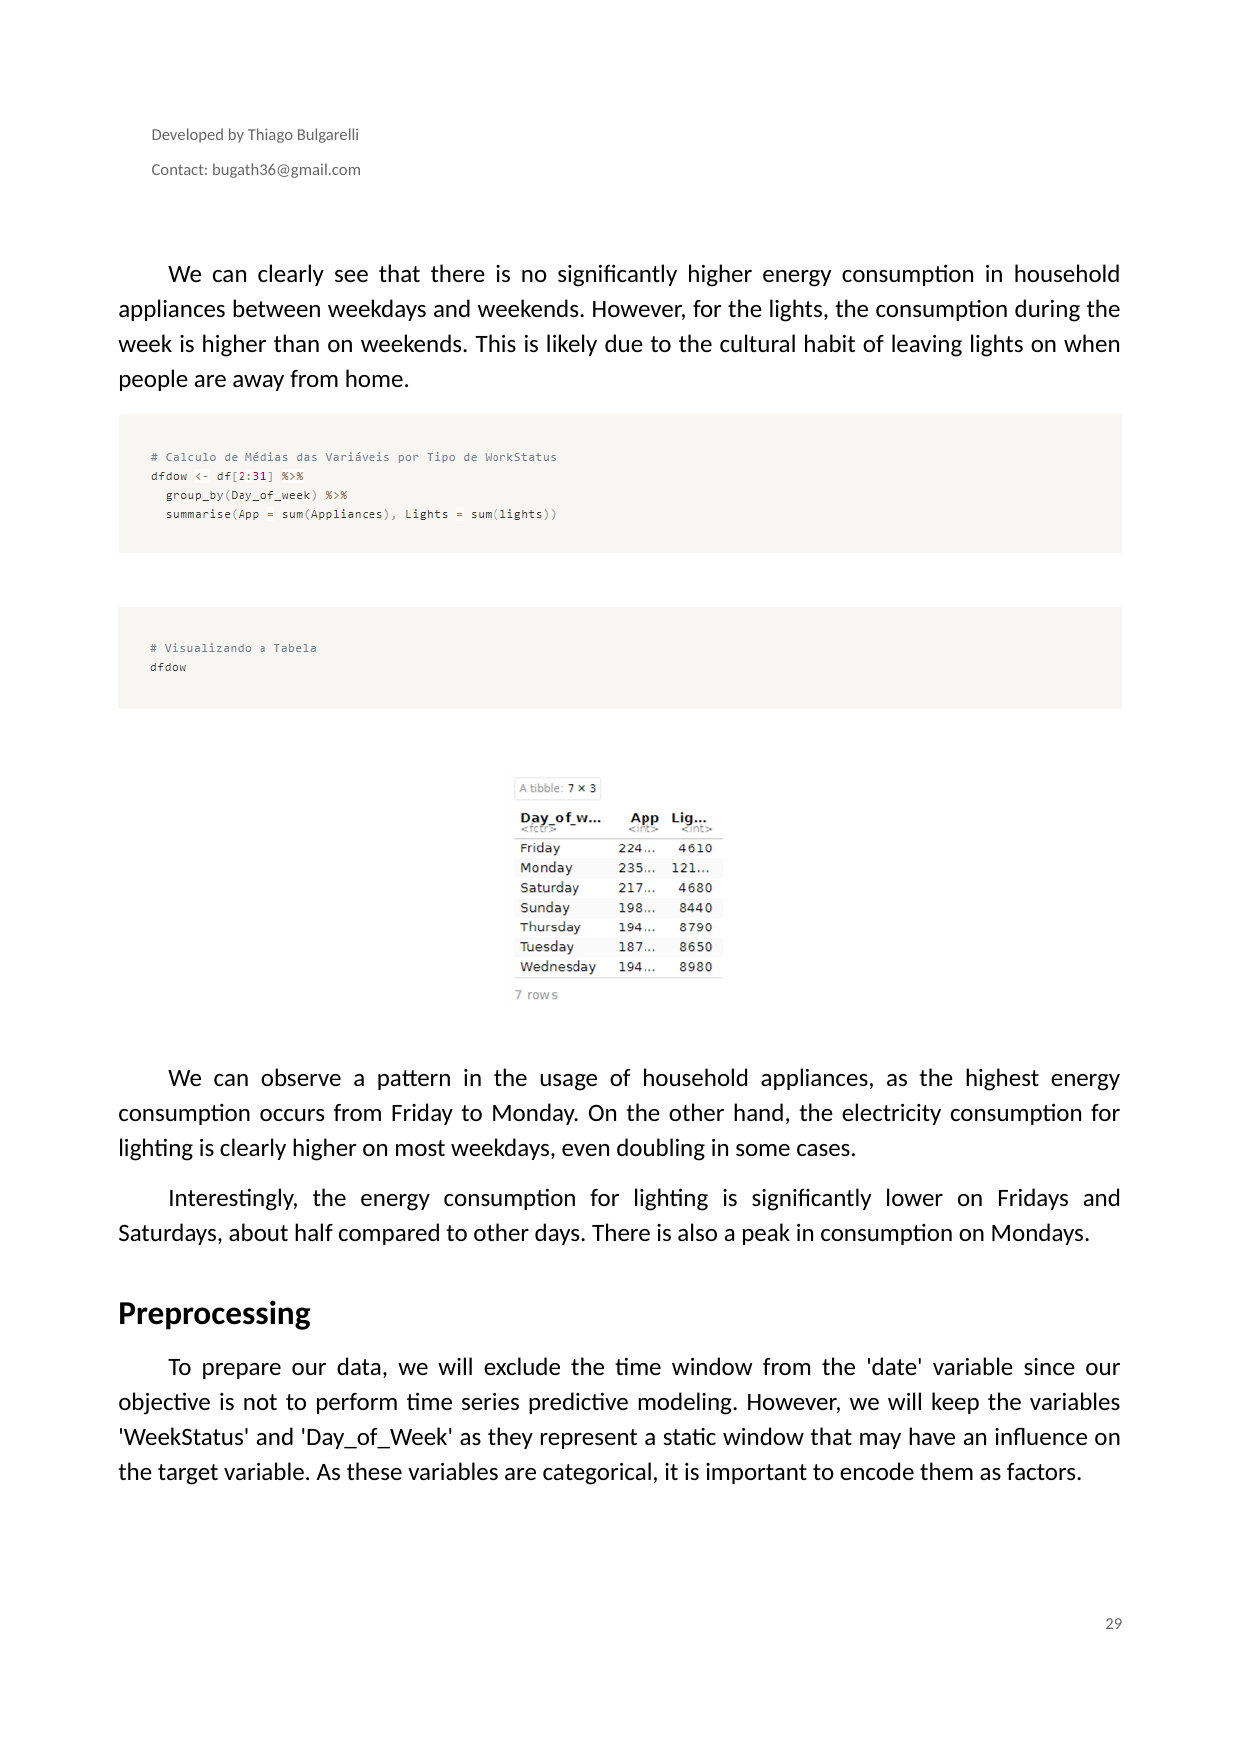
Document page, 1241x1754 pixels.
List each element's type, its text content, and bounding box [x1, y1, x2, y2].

picture [118, 413, 1123, 553]
text We can clearly see that there is no significantly higher energy consumption in household appliances between weekdays and weekends. However, for the lights, the consumption during the week is higher than on weekends. This is likely due to the cultural habit of leaving lights on when people are away from home. [118, 259, 1122, 394]
text We can observe a pattern in the usage of household appliances, as the highest energy consumption occurs from Friday to Monday. On the other hand, the electricity consumption for lighting is clearly higher on most weekdays, even doubling in some cases. [118, 1063, 1122, 1163]
picture [118, 607, 1123, 711]
text To prepare our data, we will exclude the time window from the 'date' variable since our objective is not to perform time series predictive modeling. However, we will keep the variables 'WeekStatus' and 'Day_of_Week' as they represent a static window that may have an influence on the target variable. As these variables are categorical, it is important to encode them as factors. [118, 1351, 1122, 1487]
text Interestingly, the energy consumption for lighting is significantly lower on Fridays and Saturdays, about half compared to other days. There is also a peak in consumption on Mondays. [118, 1182, 1122, 1248]
subtitle Preprocessing [118, 1292, 1122, 1332]
